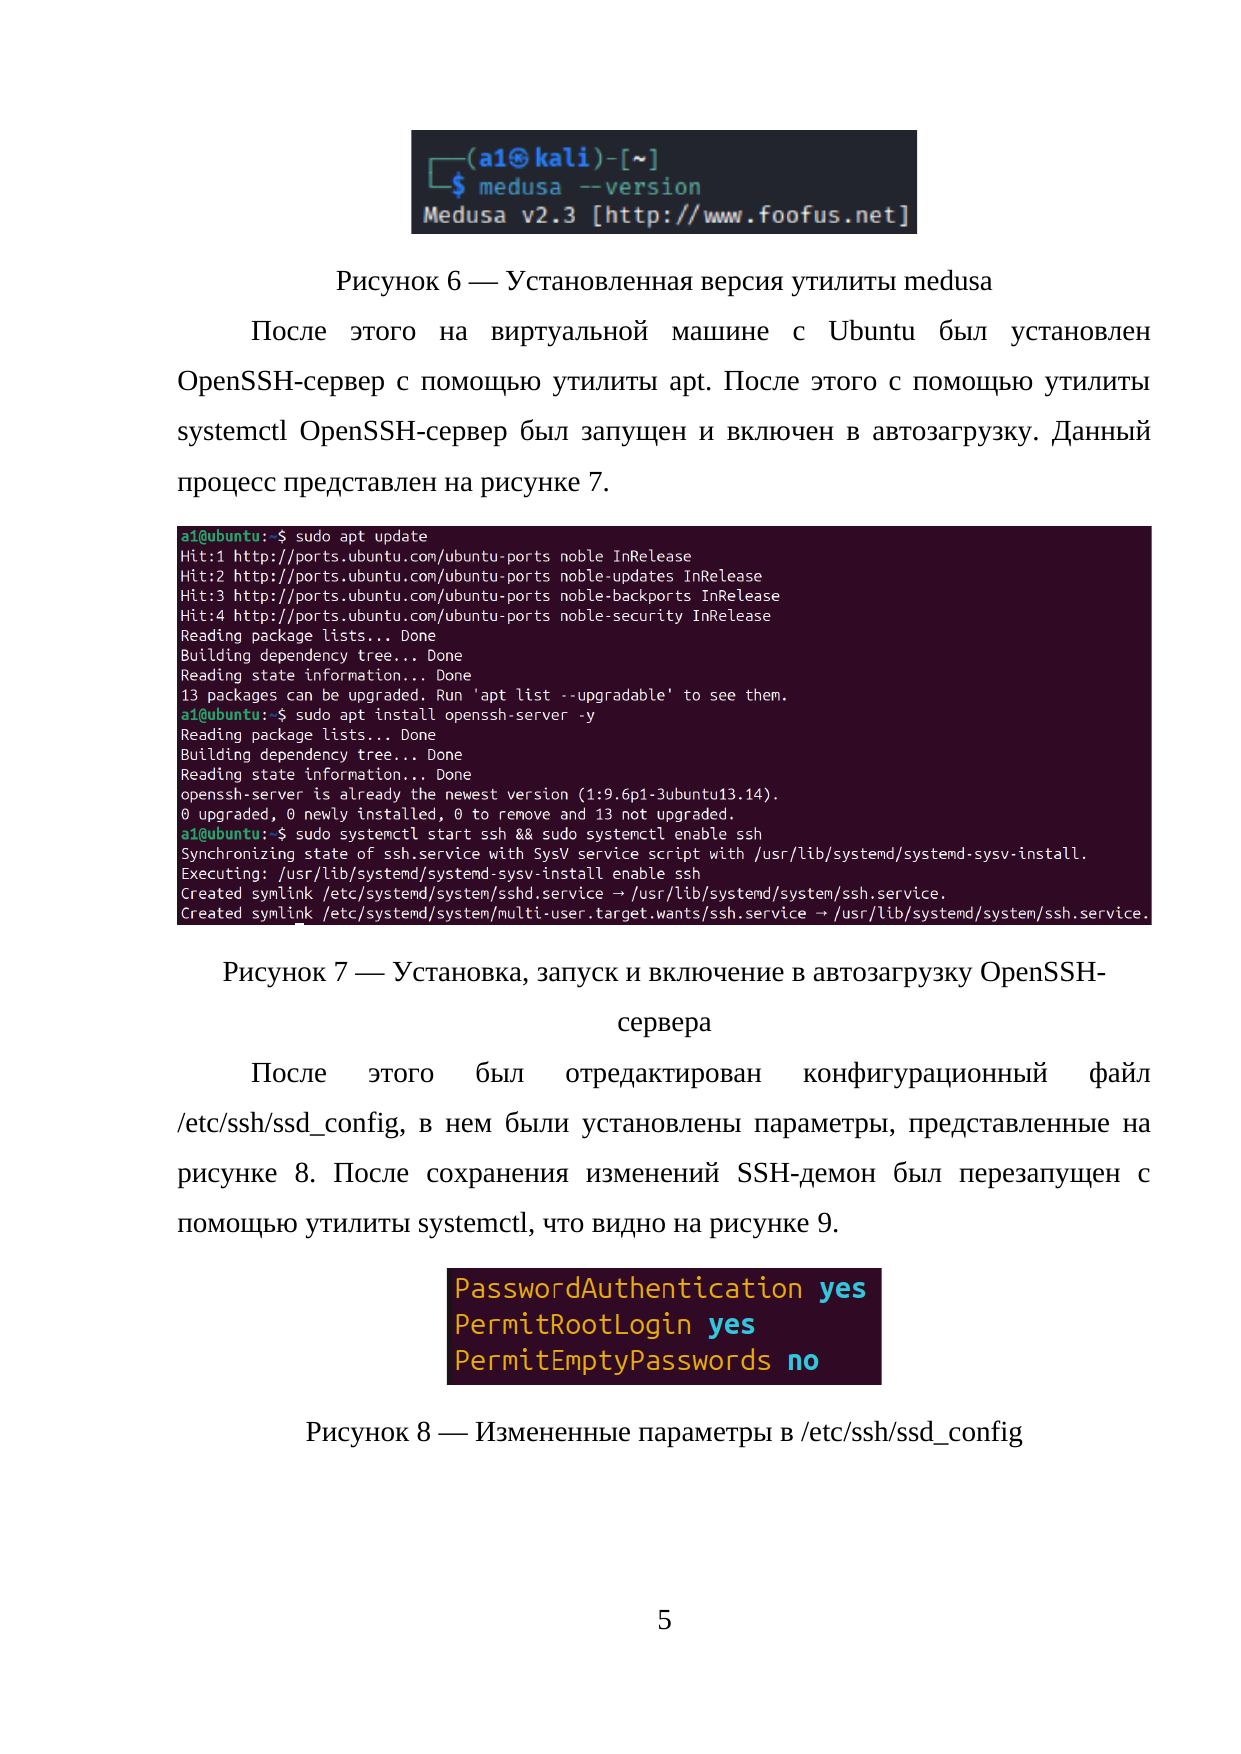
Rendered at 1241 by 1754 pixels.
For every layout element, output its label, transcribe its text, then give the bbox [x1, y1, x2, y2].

text После этого на виртуальной машине с Ubuntu был установлен OpenSSH-сервер с помощью утилиты apt. После этого с помощью утилиты systemctl OpenSSH-сервер был запущен и включен в автозагрузку. Данный процесс представлен на рисунке 7. [177, 313, 1152, 497]
text Рисунок 6 — Установленная версия утилиты medusa [281, 131, 1047, 296]
text После этого был отредактирован конфигурационный файл /etc/ssh/ssd_config, в нем были установлены параметры, представленные на рисунке 8. После сохранения изменений SSH-демон был перезапущен с помощью утилиты systemctl, что видно на рисунке 9. [177, 1055, 1152, 1239]
picture [446, 1268, 882, 1385]
picture [177, 526, 1152, 925]
text Рисунок 8 — Измененные параметры в /etc/ssh/ssd_config [246, 1268, 1082, 1448]
picture [411, 130, 918, 234]
text Рисунок 7 — Установка, запуск и включение в автозагрузку OpenSSH-сервера [177, 925, 1152, 1038]
